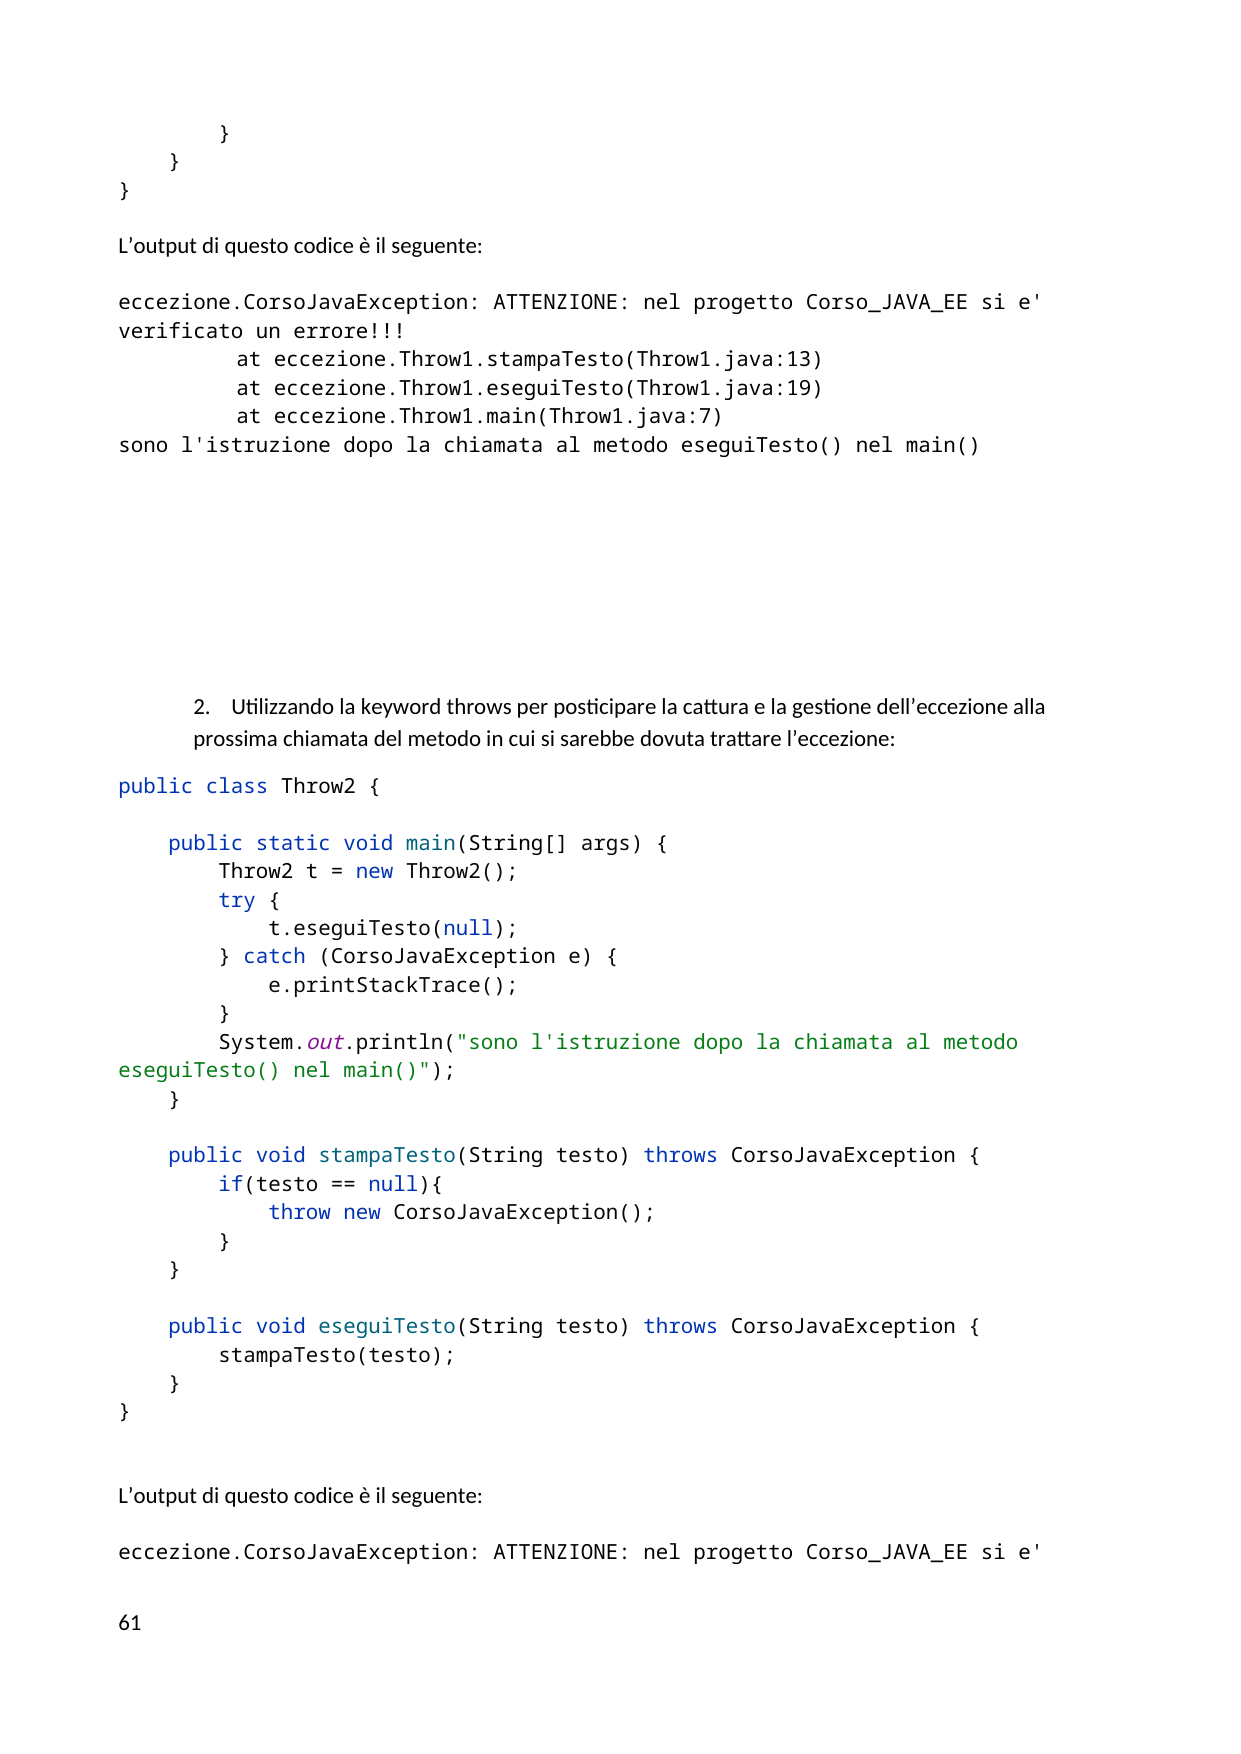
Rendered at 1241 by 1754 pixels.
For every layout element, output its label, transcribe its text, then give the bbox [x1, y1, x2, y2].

text at eccezione.Throw1.stampaTesto(Throw1.java:13) [118, 344, 1122, 373]
text L’output di questo codice è il seguente: [118, 1481, 1122, 1509]
list 2. Utilizzando la keyword throws per posticipare la cattura e la gestione dell’eccezione alla prossima chiamata del metodo in cui si sarebbe dovuta trattare l’eccezione: [156, 692, 1122, 752]
text at eccezione.Throw1.main(Throw1.java:7) [118, 401, 1122, 430]
text sono l'istruzione dopo la chiamata al metodo eseguiTesto() nel main() [118, 430, 1122, 458]
text L’output di questo codice è il seguente: [118, 231, 1122, 259]
text at eccezione.Throw1.eseguiTesto(Throw1.java:19) [118, 373, 1122, 401]
text eccezione.CorsoJavaException: ATTENZIONE: nel progetto Corso_JAVA_EE si e' [118, 1537, 1122, 1566]
text } } } [118, 118, 1122, 231]
text eccezione.CorsoJavaException: ATTENZIONE: nel progetto Corso_JAVA_EE si e' verificato un errore!!! [118, 287, 1122, 344]
text public class Throw2 { public static void main(String[] args) { Throw2 t = new Throw2(); try { t.eseguiTesto(null); } catch (CorsoJavaException e) { e.printStackTrace(); } System.out.println("sono l'istruzione dopo la chiamata al metodo eseguiTesto() nel main()"); } public void stampaTesto(String testo) throws CorsoJavaException { if(testo == null){ throw new CorsoJavaException(); } } public void eseguiTesto(String testo) throws CorsoJavaException { stampaTesto(testo); } } [118, 771, 1122, 1425]
